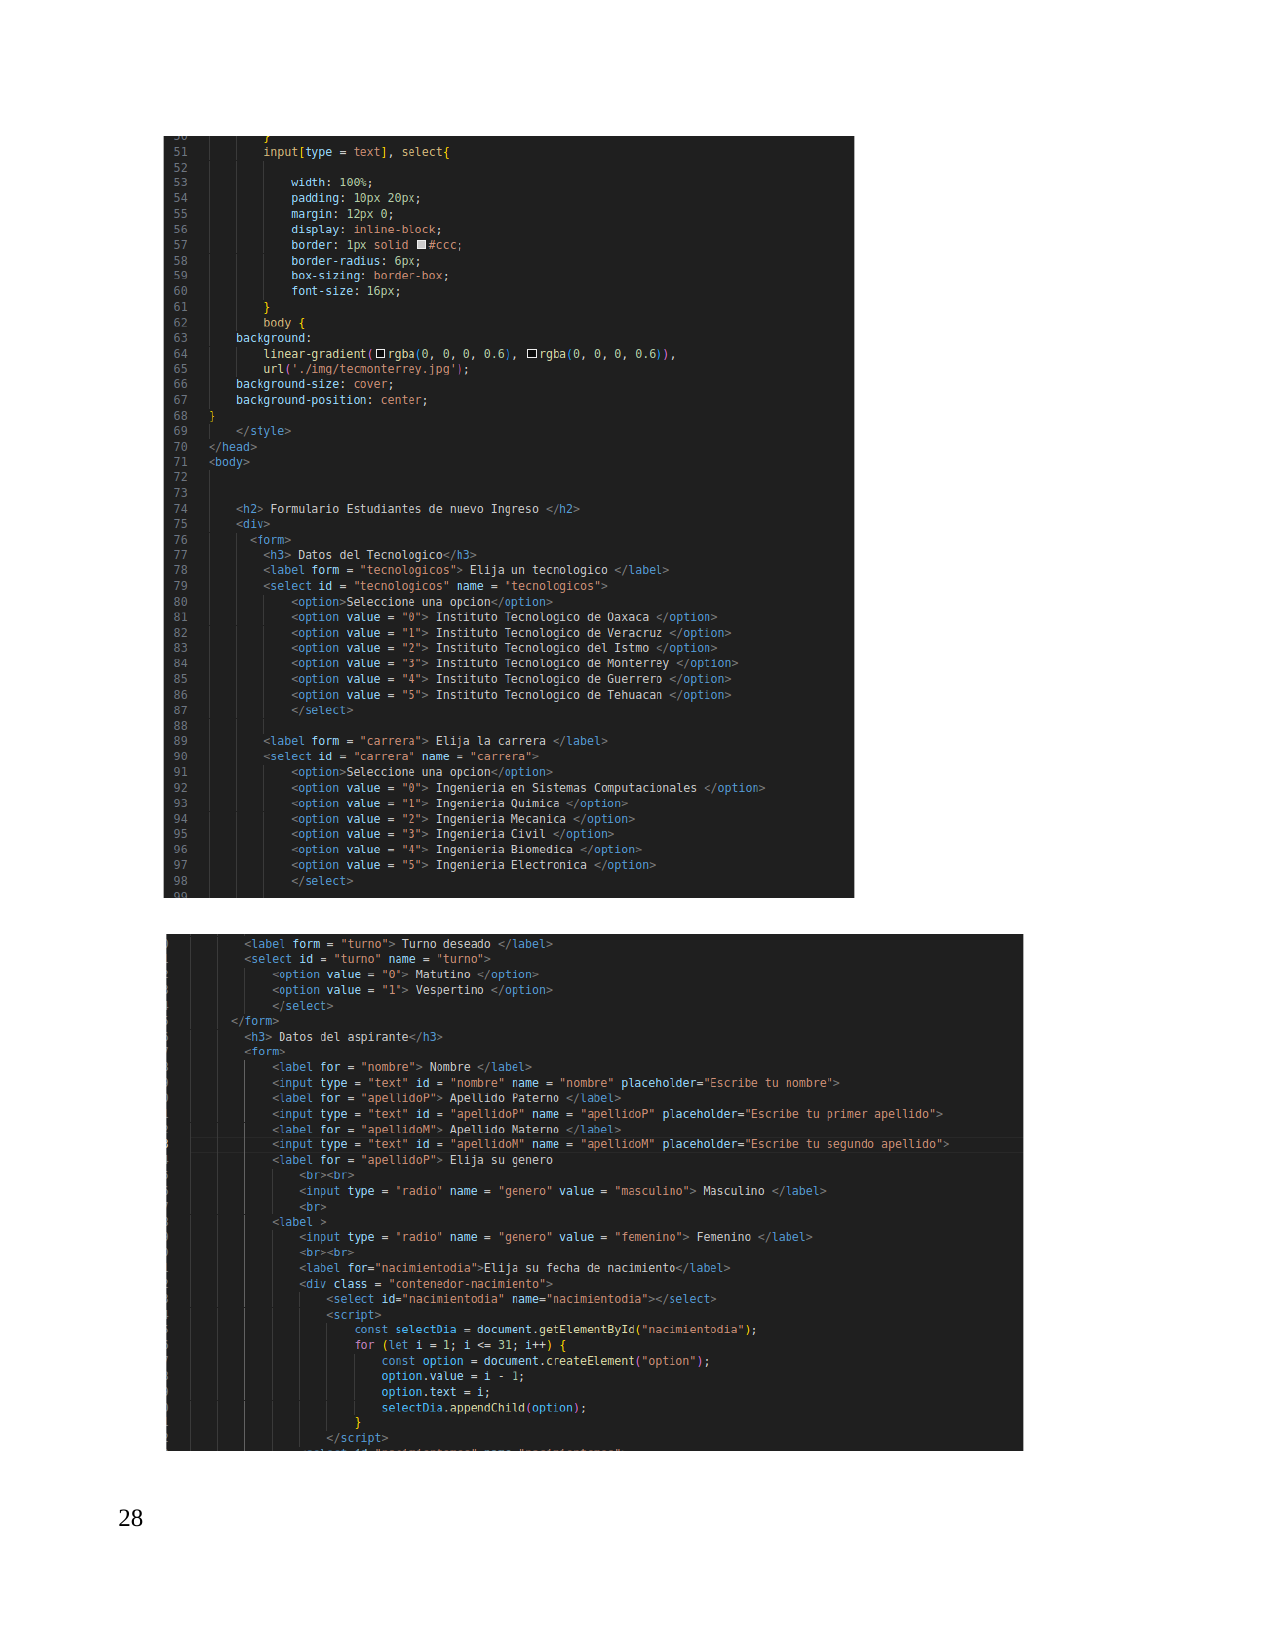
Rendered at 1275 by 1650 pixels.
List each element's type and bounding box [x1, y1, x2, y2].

picture [163, 136, 855, 898]
picture [166, 934, 1024, 1451]
